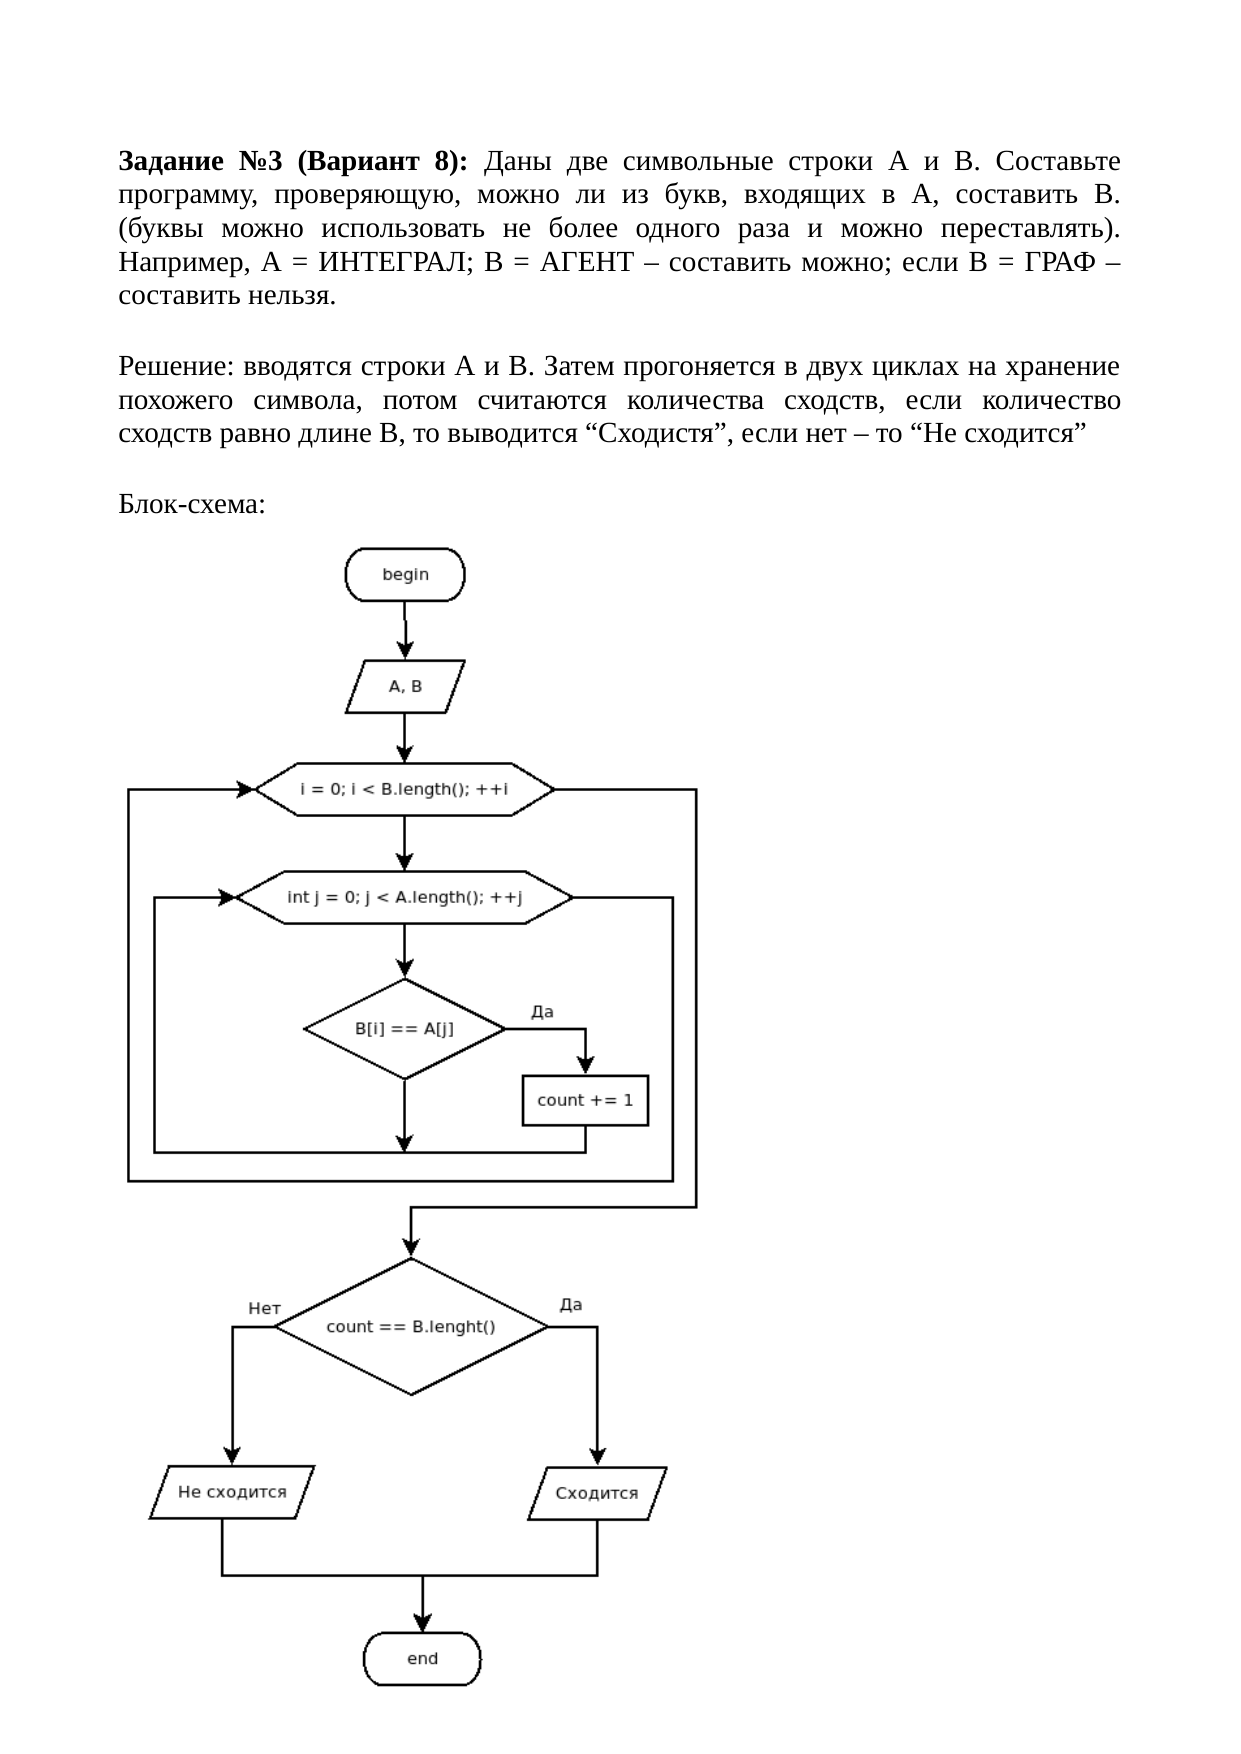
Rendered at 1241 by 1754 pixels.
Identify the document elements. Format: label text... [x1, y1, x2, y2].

picture [126, 545, 699, 1689]
text Блок-схема: [118, 486, 1122, 520]
text Задание №3 (Вариант 8): Даны две символьные строки А и В. Составьте программу, проверяющую, можно ли из букв, входящих в А, составить В. (буквы можно использовать не более одного раза и можно переставлять). Например, А = ИНТЕГРАЛ; В = АГЕНТ – составить можно; если В = ГРАФ – составить нельзя. [118, 143, 1122, 311]
text Решение: вводятся строки А и В. Затем прогоняется в двух циклах на хранение похожего символа, потом считаются количества сходств, если количество сходств равно длине В, то выводится “Сходистя”, если нет – то “Не сходится” [118, 348, 1122, 449]
